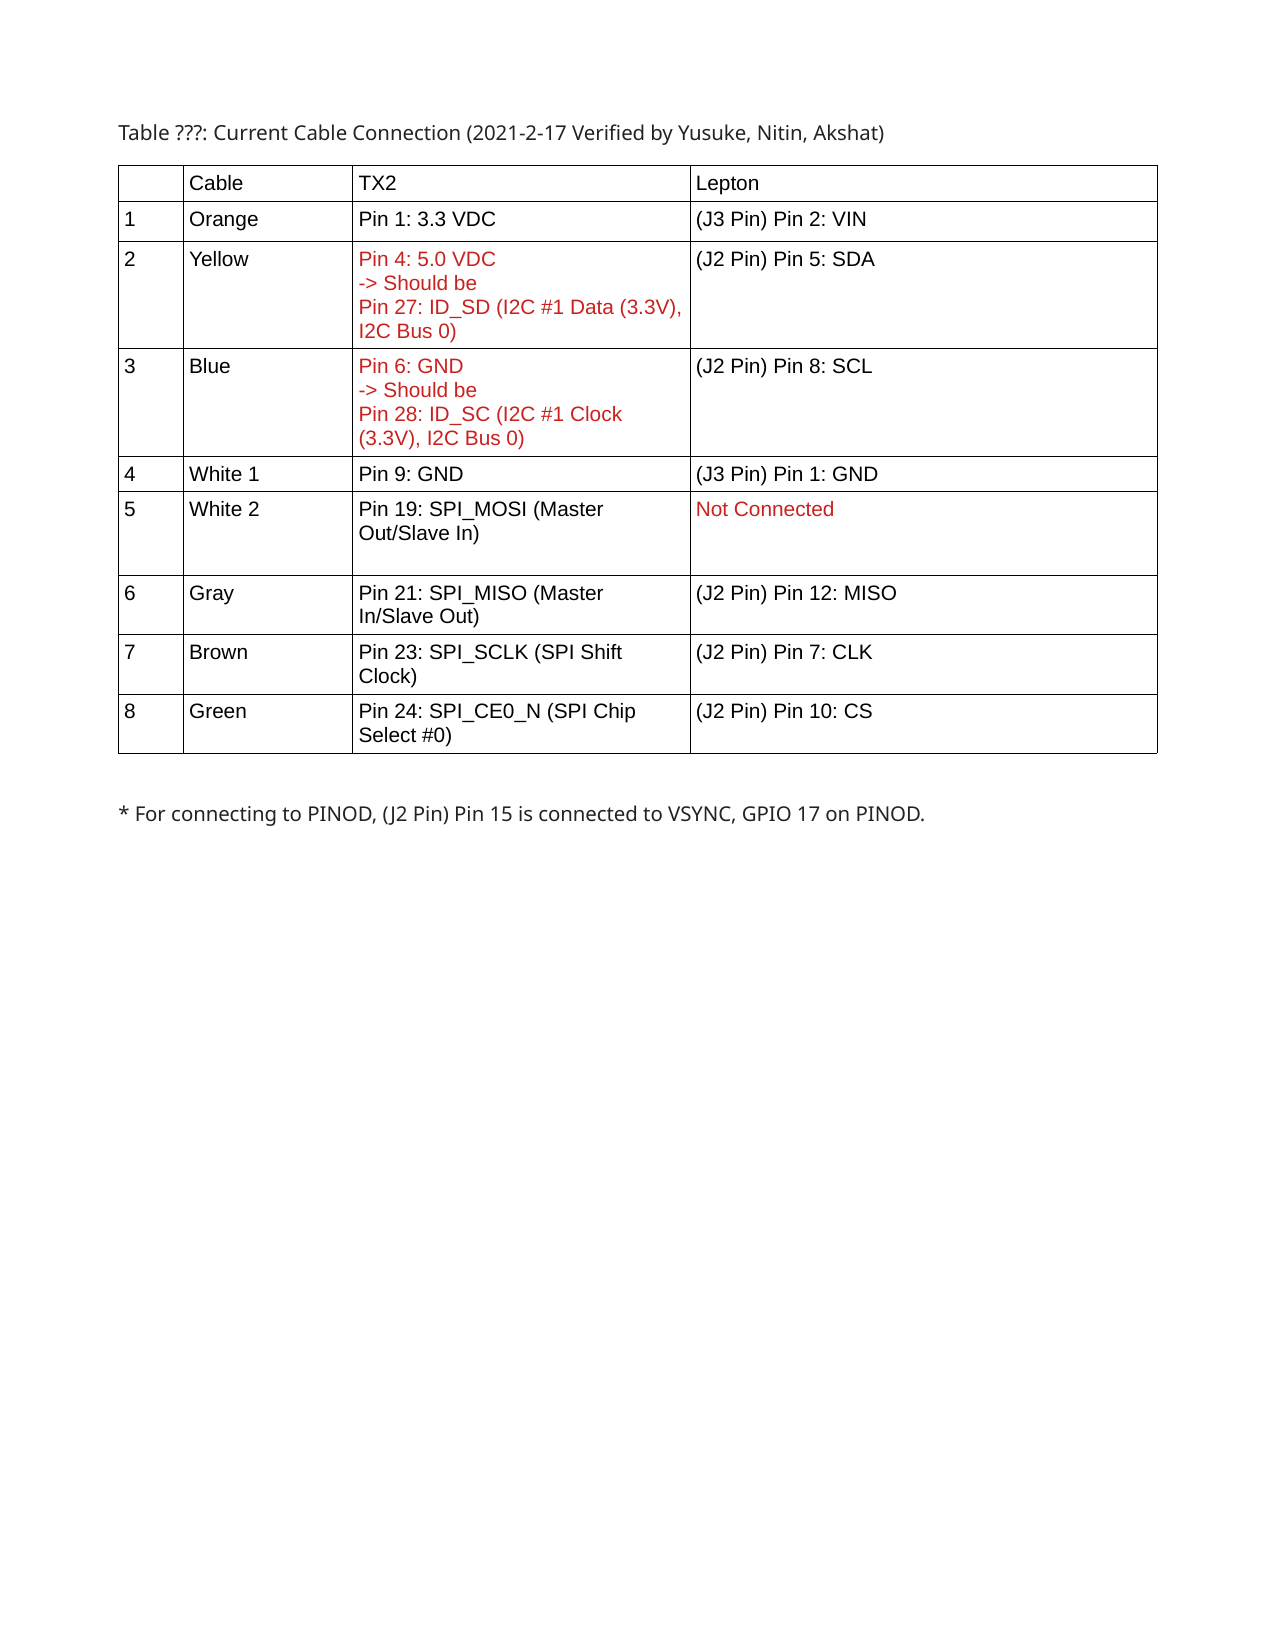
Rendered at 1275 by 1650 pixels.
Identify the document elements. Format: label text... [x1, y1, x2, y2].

table_cell (J2 Pin) Pin 5: SDA [691, 242, 1157, 348]
table_cell Pin 23: SPI_SCLK (SPI Shift Clock) [353, 635, 690, 693]
table_cell (J3 Pin) Pin 2: VIN [691, 202, 1157, 241]
table_cell Pin 6: GND -> Should be Pin 28: ID_SC (I2C #1 Clock (3.3V), I2C Bus 0) [353, 349, 690, 456]
table_cell (J3 Pin) Pin 1: GND [691, 457, 1157, 491]
table_header Cable [184, 166, 352, 201]
table_cell Orange [184, 202, 352, 241]
table_cell (J2 Pin) Pin 8: SCL [691, 349, 1157, 456]
table_cell 7 [119, 635, 183, 693]
table_cell Pin 21: SPI_MISO (Master In/Slave Out) [353, 576, 690, 634]
table_cell Brown [184, 635, 352, 693]
table_cell 6 [119, 576, 183, 634]
table_cell Green [184, 695, 352, 753]
table_cell 8 [119, 695, 183, 753]
table_cell Pin 1: 3.3 VDC [353, 202, 690, 241]
table_cell Pin 24: SPI_CE0_N (SPI Chip Select #0) [353, 695, 690, 753]
table_cell 2 [119, 242, 183, 348]
text * For connecting to PINOD, (J2 Pin) Pin 15 is connected to VSYNC, GPIO 17 on PINOD. [118, 799, 1157, 827]
table_cell White 2 [184, 492, 352, 574]
table_cell 1 [119, 202, 183, 241]
table_cell (J2 Pin) Pin 12: MISO [691, 576, 1157, 634]
text Table ???: Current Cable Connection (2021-2-17 Verified by Yusuke, Nitin, Akshat) [118, 118, 1157, 147]
table_cell (J2 Pin) Pin 7: CLK [691, 635, 1157, 693]
table_cell White 1 [184, 457, 352, 491]
table_cell Pin 19: SPI_MOSI (Master Out/Slave In) [353, 492, 690, 574]
table_cell 4 [119, 457, 183, 491]
table_cell (J2 Pin) Pin 10: CS [691, 695, 1157, 753]
table_cell Pin 9: GND [353, 457, 690, 491]
table_cell 3 [119, 349, 183, 456]
table_cell Yellow [184, 242, 352, 348]
table_header Lepton [691, 166, 1157, 201]
table_cell Gray [184, 576, 352, 634]
table_cell Not Connected [691, 492, 1157, 574]
table_cell 5 [119, 492, 183, 574]
table_cell Pin 4: 5.0 VDC -> Should be Pin 27: ID_SD (I2C #1 Data (3.3V), I2C Bus 0) [353, 242, 690, 348]
table_cell Blue [184, 349, 352, 456]
table_header [119, 166, 183, 201]
table_header TX2 [353, 166, 690, 201]
